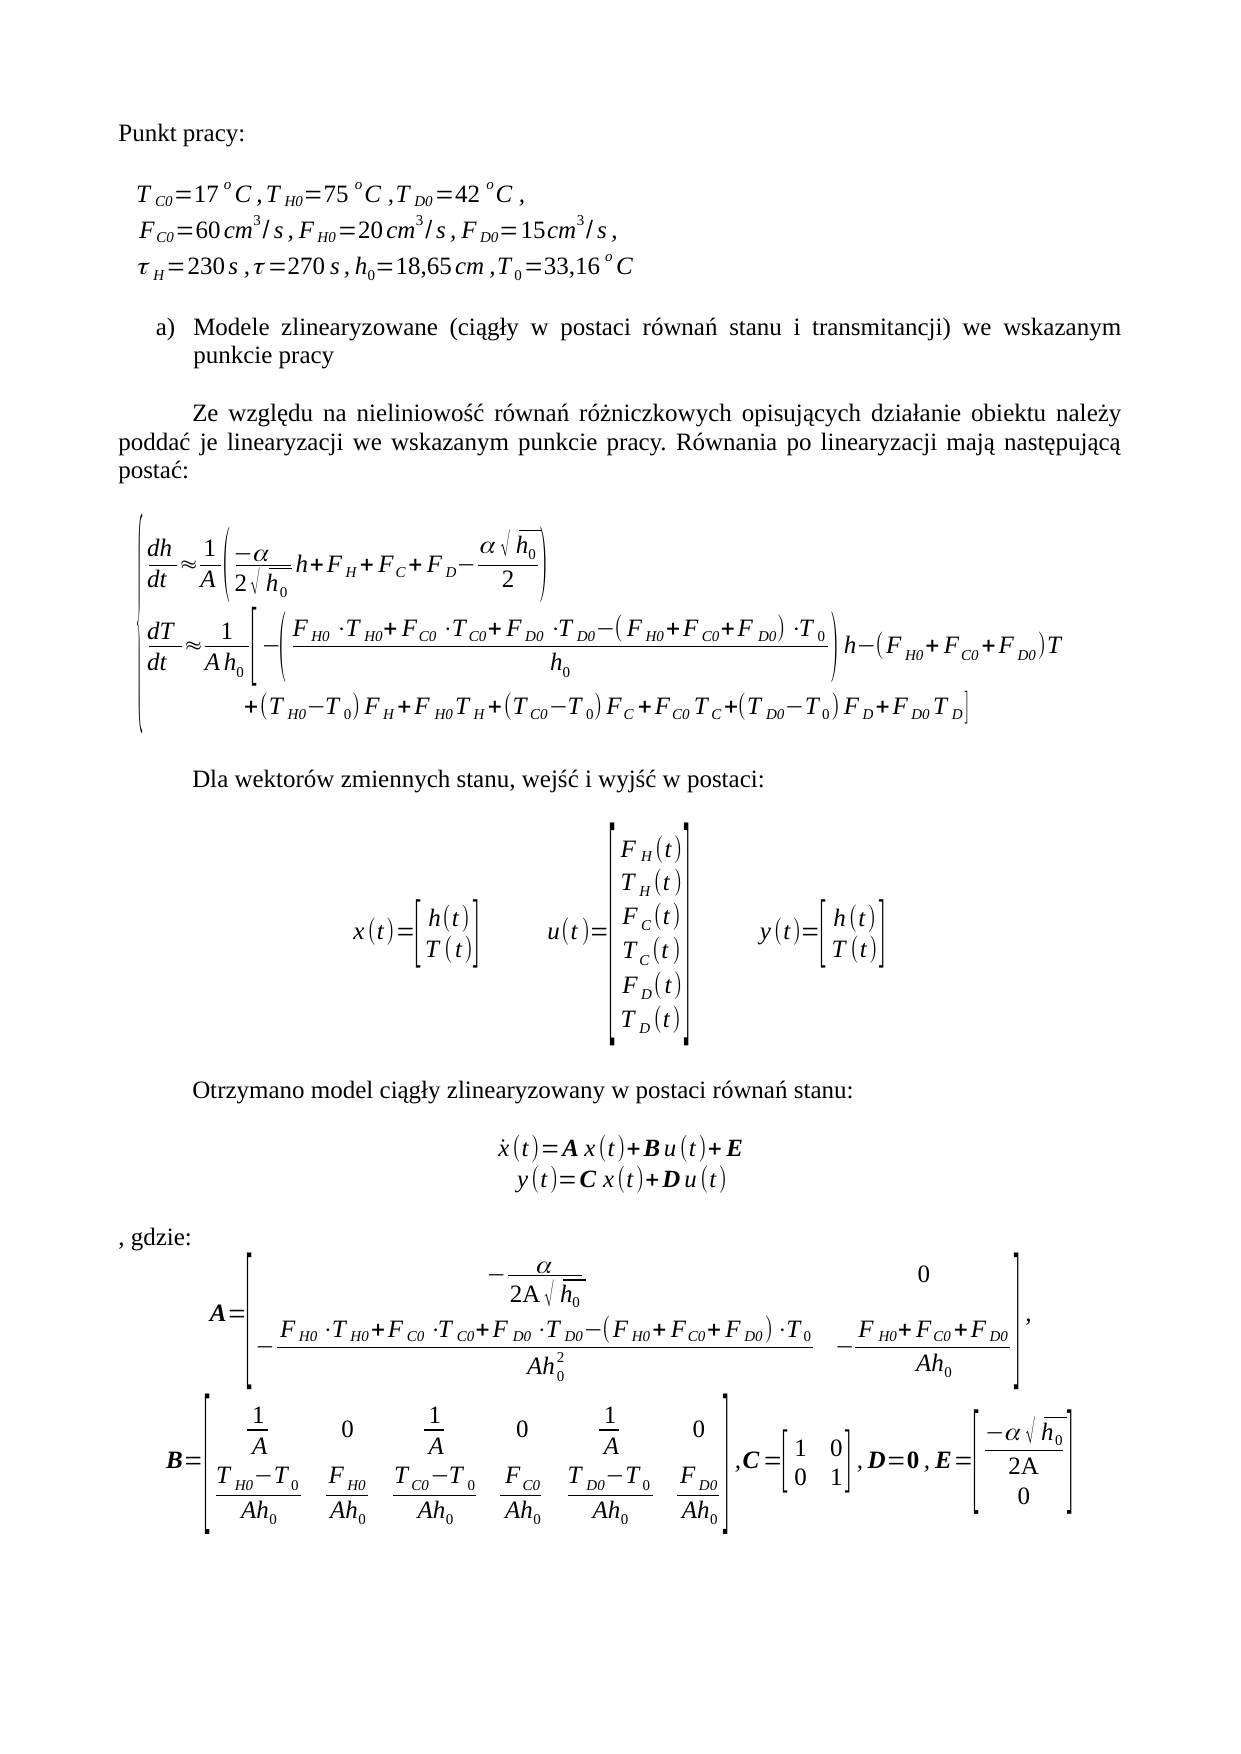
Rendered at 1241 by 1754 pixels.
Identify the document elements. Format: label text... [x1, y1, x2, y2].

text Ze względu na nieliniowość równań różniczkowych opisujących działanie obiektu należy poddać je linearyzacji we wskazanym punkcie pracy. Równania po linearyzacji mają następującą postać: [118, 398, 1122, 484]
text Otrzymano model ciągły zlinearyzowany w postaci równań stanu: [118, 1075, 1122, 1104]
text Punkt pracy: [118, 118, 1122, 147]
text , gdzie: [118, 1222, 1122, 1251]
list Modele zlinearyzowane (ciągły w postaci równań stanu i transmitancji) we wskazanym punkcie pracy [156, 312, 1122, 369]
text Dla wektorów zmiennych stanu, wejść i wyjść w postaci: [118, 764, 1122, 792]
